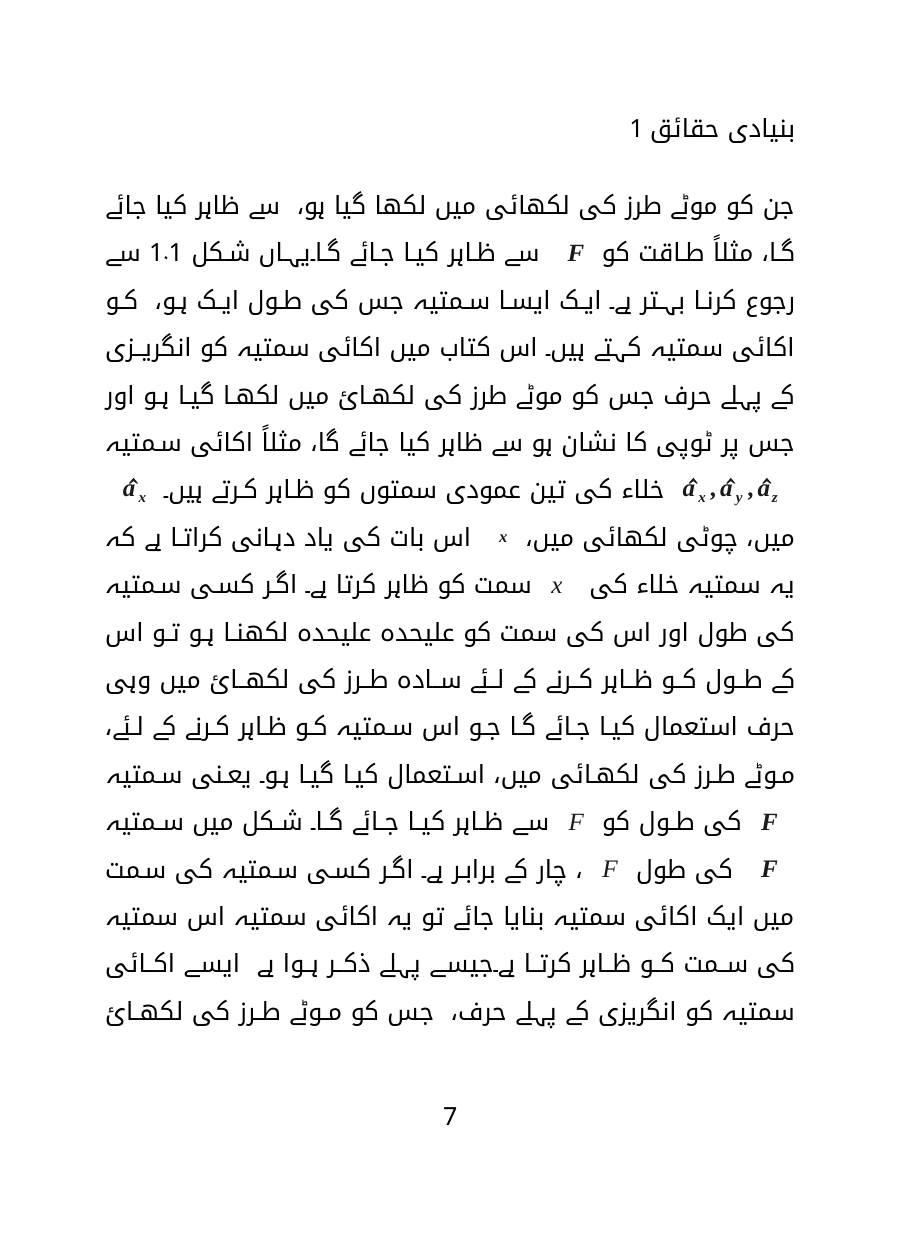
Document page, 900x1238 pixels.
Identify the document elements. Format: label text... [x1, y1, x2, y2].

text وہ خط جس کا طول اور سمت معین ہو، اسے سمتیہ کہتے ہیں۔ سمتیہ کو انگریزی یا لاتینی زبان کے چھوٹے یا بڑے حروف، جن کو موٹے طرز کی لکھائی میں لکھا گیا ہو، سے ظاہر کیا جائے گا، مثلاً طاقت کو سے ظاہر کیا جائے گا۔یہاں شکل 1.1 سے رجوع کرنا بہتر ہے۔ ایک ایسا سمتیہ جس کی طول ایک ہو، کو اکائی سمتیہ کہتے ہیں۔ اس کتاب میں اکائی سمتیہ کو انگریزی کے پہلے حرف جس کو موٹے طرز کی لکھائ میں لکھا گیا ہو اور جس پر ٹوپی کا نشان ہو سے ظاہر کیا جائے گا، مثلاً اکائی سمتیہخلاء کی تین عمودی سمتوں کو ظاہر کرتے ہیں۔میں، چوٹی لکھائی میں، اس بات کی یاد دہانی کراتا ہے کہ یہ سمتیہ خلاء کی سمت کو ظاہر کرتا ہے۔ اگر کسی سمتیہ کی طول اور اس کی سمت کو علیحدہ علیحدہ لکھنا ہو تو اس کے طول کو ظاہر کرنے کے لئے سادہ طرز کی لکھائ میں وہی حرف استعمال کیا جائے گا جو اس سمتیہ کو ظاہر کرنے کے لئے، موٹے طرز کی لکھائی میں، استعمال کیا گیا ہو۔ یعنی سمتیہکی طول کوسے ظاہر کیا جائے گا۔ شکل میں سمتیہ کی طول، چار کے برابر ہے۔ اگر کسی سمتیہ کی سمت میں ایک اکائی سمتیہ بنایا جائے تو یہ اکائی سمتیہ اس سمتیہ کی سمت کو ظاہر کرتا ہے۔جیسے پہلے ذکر ہوا ہے ایسے اکائی سمتیہ کو انگریزی کے پہلے حرف، جس کو موٹے طرز کی لکھائ میں لکھا گیا ہو اور جس پر ٹوپی کا نشان ہو، سے ظاہر کیا جائے گا یعنی سمتیہکی سمت کوسے ظاہر کیا جائے گا۔یہاں، چوٹی لکھائی میں ، اس بات کی یاد دہانی کراتا ہے کہ یہ اکائی سمتیہ کی سمت کو ظاہر کر رہا ہے۔ شکل میں چونکہ طاقت دائیں جانب کو ہے لہٰذا اور برابر ہیں۔ [105, 182, 795, 1036]
